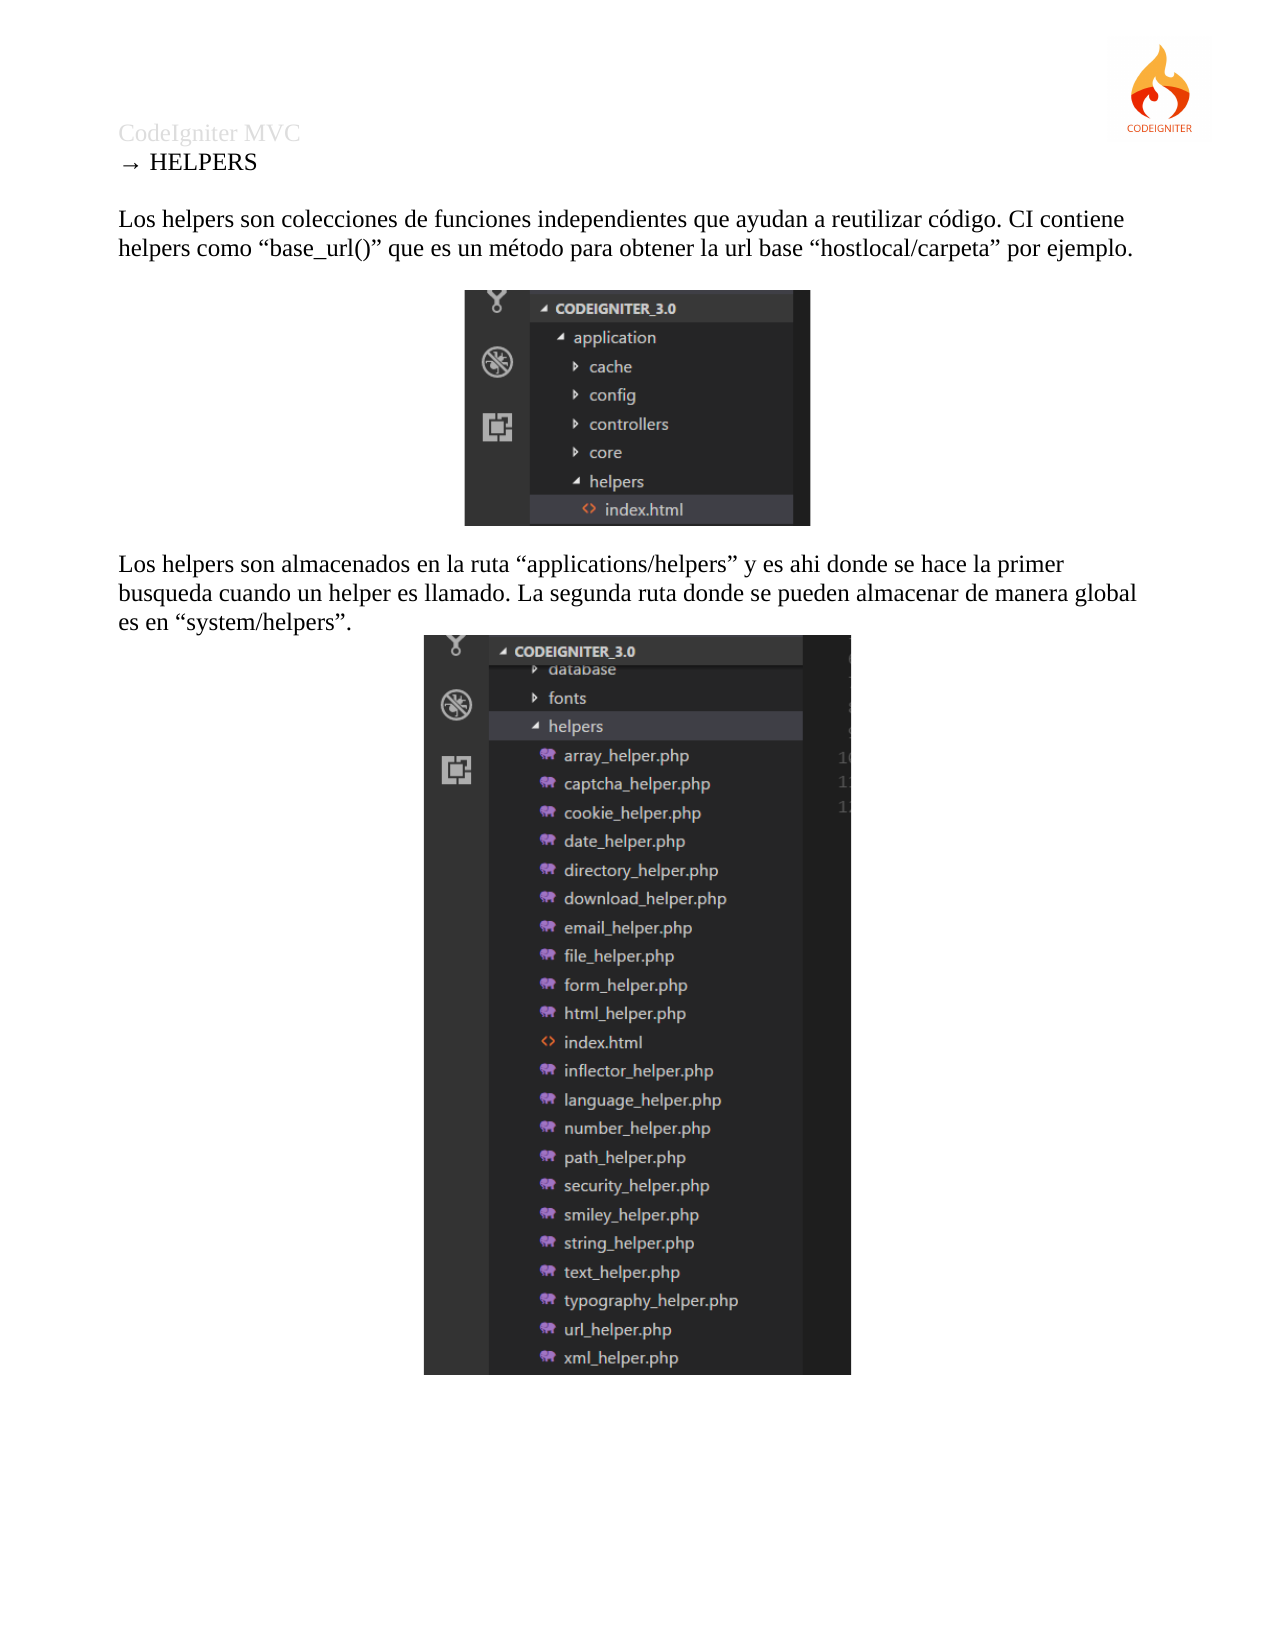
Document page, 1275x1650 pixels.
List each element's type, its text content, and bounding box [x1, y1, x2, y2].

text → HELPERS [118, 147, 1157, 176]
picture [1107, 36, 1213, 142]
picture [423, 635, 852, 1375]
text Los helpers son almacenados en la ruta “applications/helpers” y es ahi donde se hace la primer busqueda cuando un helper es llamado. La segunda ruta donde se pueden almacenar de manera global es en “system/helpers”. [118, 549, 1157, 636]
picture [464, 290, 811, 526]
text Los helpers son colecciones de funciones independientes que ayudan a reutilizar código. CI contiene helpers como “base_url()” que es un método para obtener la url base “hostlocal/carpeta” por ejemplo. [118, 204, 1157, 262]
